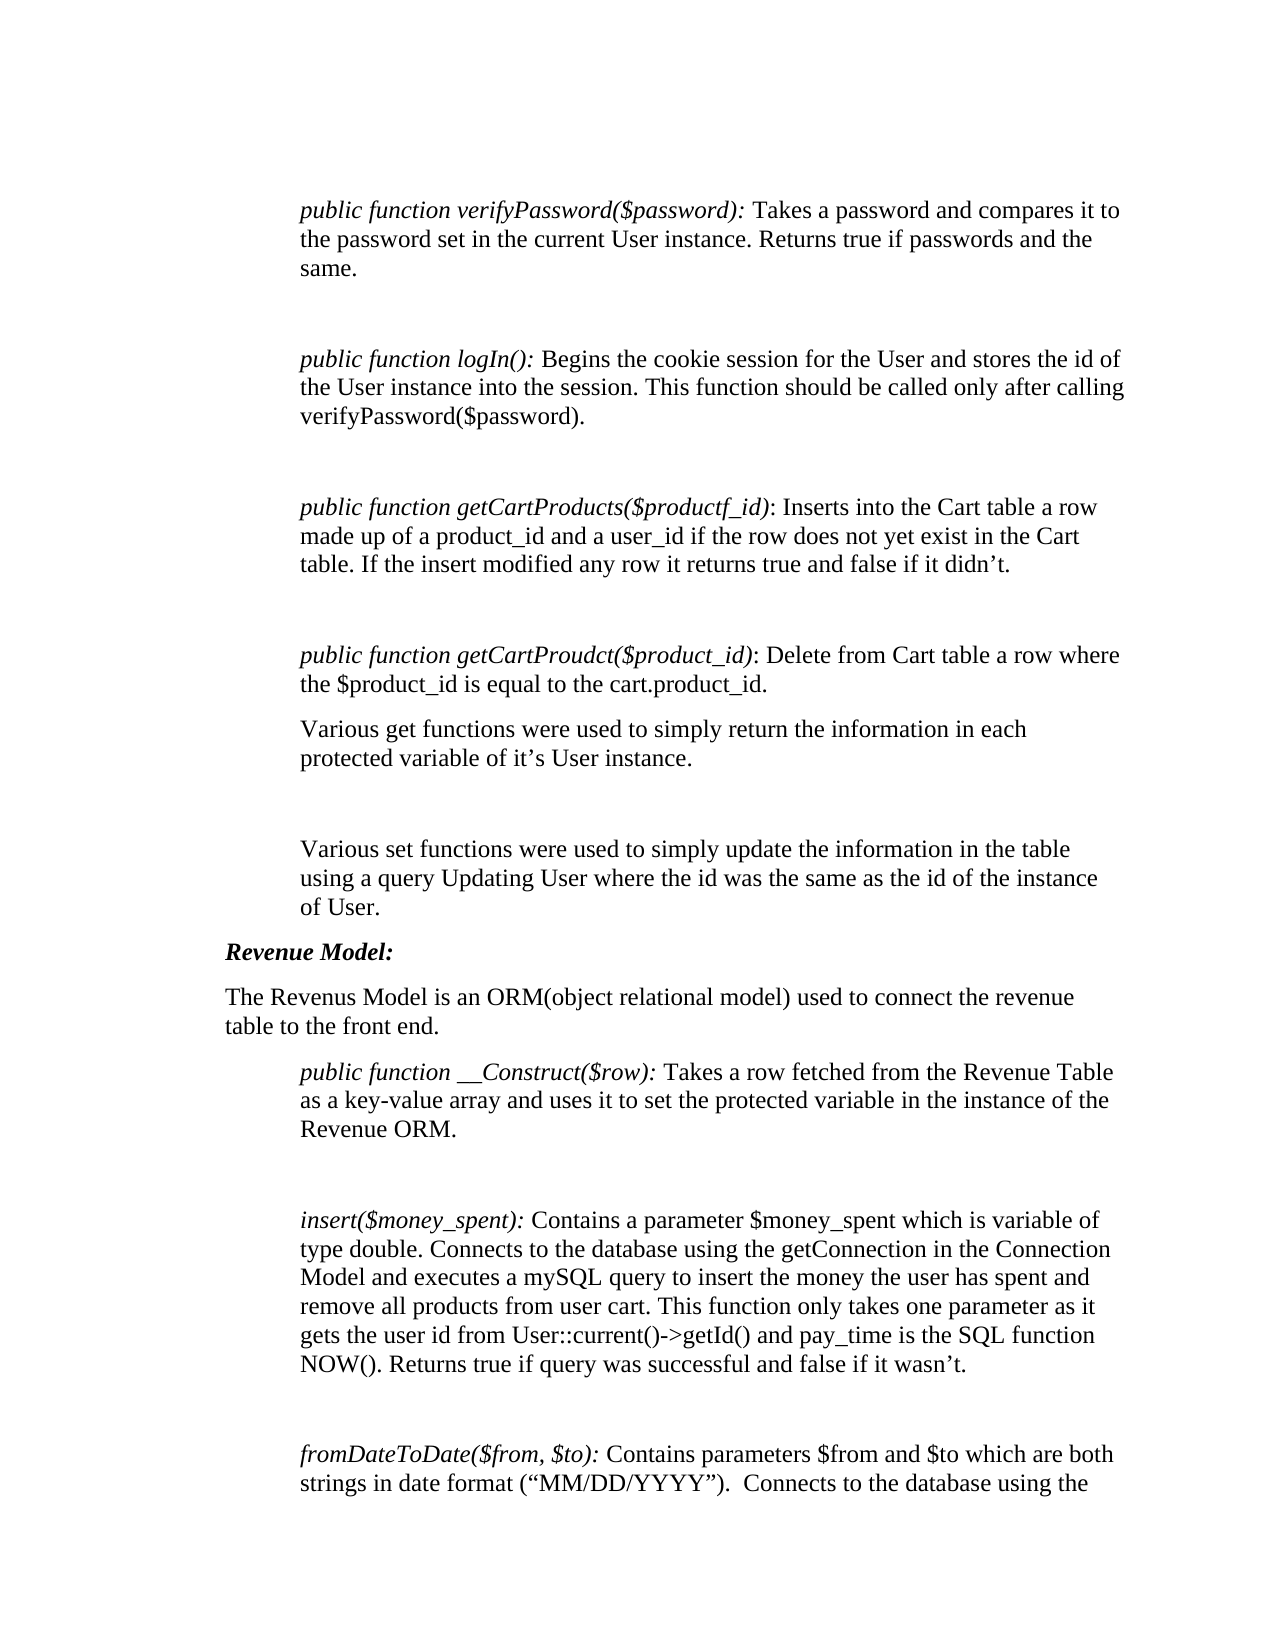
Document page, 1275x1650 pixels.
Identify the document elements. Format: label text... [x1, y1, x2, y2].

text fromDateToDate($from, $to): Contains parameters $from and $to which are both strings in date format (“MM/DD/YYYY”). Connects to the database using the [300, 1439, 1125, 1497]
text Various set functions were used to simply update the information in the table using a query Updating User where the id was the same as the id of the instance of User. [300, 834, 1125, 920]
text public function getCartProudct($product_id): Delete from Cart table a row where the $product_id is equal to the cart.product_id. [300, 640, 1125, 698]
text public function logIn(): Begins the cookie session for the User and stores the id of the User instance into the session. This function should be called only after calling verifyPassword($password). [300, 344, 1125, 430]
text Various get functions were used to simply return the information in each protected variable of it’s User instance. [300, 714, 1125, 772]
text public function verifyPassword($password): Takes a password and compares it to the password set in the current User instance. Returns true if passwords and the same. [300, 195, 1125, 282]
text Revenue Model: [150, 937, 1125, 966]
text public function getCartProducts($productf_id): Inserts into the Cart table a row made up of a product_id and a user_id if the row does not yet exist in the Cart table. If the insert modified any row it returns true and false if it didn’t. [300, 492, 1125, 578]
text public function __Construct($row): Takes a row fetched from the Revenue Table as a key-value array and uses it to set the protected variable in the instance of the Revenue ORM. [300, 1057, 1125, 1143]
text insert($money_spent): Contains a parameter $money_spent which is variable of type double. Connects to the database using the getConnection in the Connection Model and executes a mySQL query to insert the money the user has spent and remove all products from user cart. This function only takes one parameter as it gets the user id from User::current()->getId() and pay_time is the SQL function NOW(). Returns true if query was successful and false if it wasn’t. [300, 1205, 1125, 1377]
text The Revenus Model is an ORM(object relational model) used to connect the revenue table to the front end. [225, 982, 1125, 1040]
